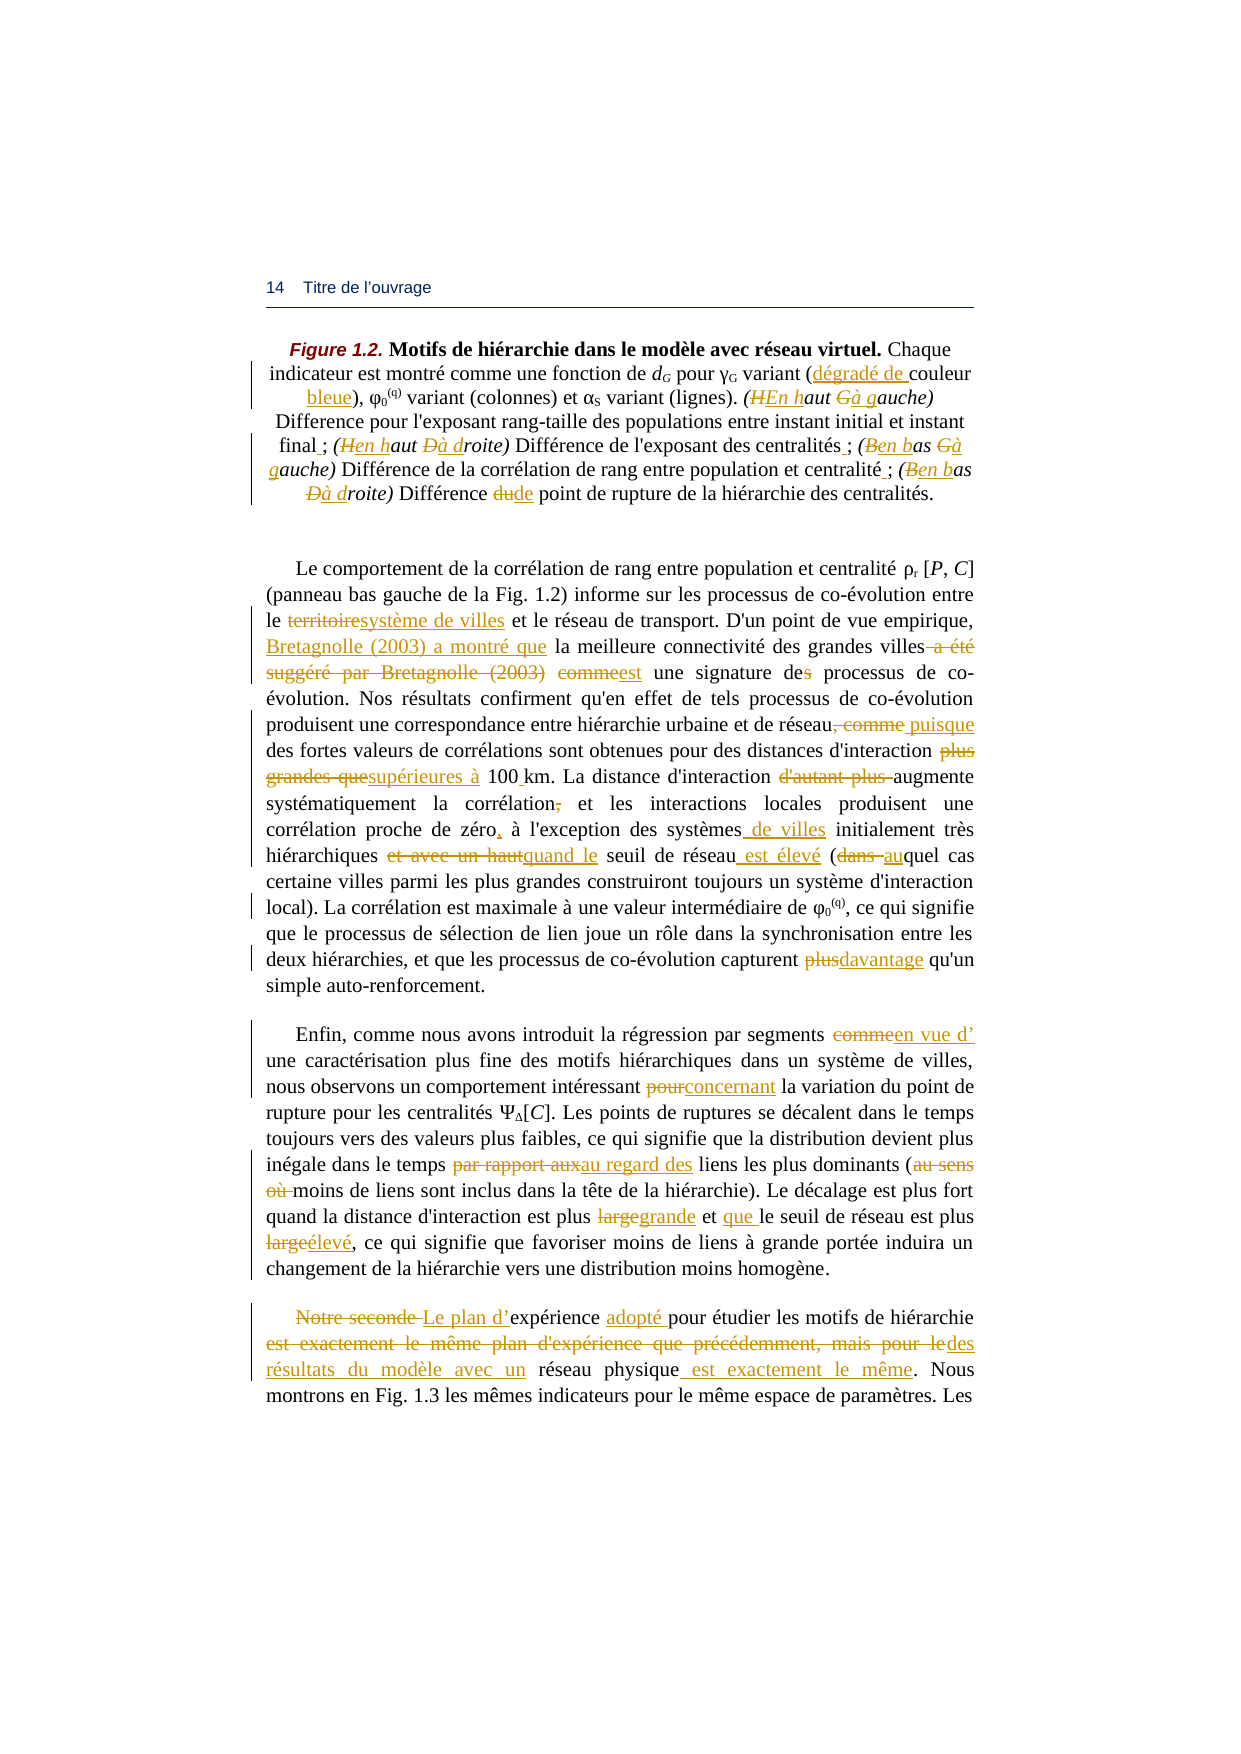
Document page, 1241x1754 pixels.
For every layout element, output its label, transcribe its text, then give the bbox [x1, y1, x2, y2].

text Figure 1.2. Motifs de hiérarchie dans le modèle avec réseau virtuel. Chaque indicateur est montré comme une fonction de dG pour γG variant (dégradé de couleur bleue), φ0(q) variant (colonnes) et αS variant (lignes). (En haut à gauche) Difference pour l'exposant rang-taille des populations entre instant initial et instant final ; (en haut à droite) Différence de l'exposant des centralités ; (en bas à gauche) Différence de la corrélation de rang entre population et centralité ; (en bas à droite) Différence de point de rupture de la hiérarchie des centralités. [266, 337, 974, 505]
text Enfin, comme nous avons introduit la régression par segments en vue d’une caractérisation plus fine des motifs hiérarchiques dans un système de villes, nous observons un comportement intéressant concernant la variation du point de rupture pour les centralités ΨΔ[C]. Les points de ruptures se décalent dans le temps toujours vers des valeurs plus faibles, ce qui signifie que la distribution devient plus inégale dans le temps au regard des liens les plus dominants (moins de liens sont inclus dans la tête de la hiérarchie). Le décalage est plus fort quand la distance d'interaction est plus grande et que le seuil de réseau est plus élevé, ce qui signifie que favoriser moins de liens à grande portée induira un changement de la hiérarchie vers une distribution moins homogène. [266, 1020, 974, 1280]
text Le comportement de la corrélation de rang entre population et centralité ρr [P, C] (panneau bas gauche de la Fig. 1.2) informe sur les processus de co-évolution entre le système de villes et le réseau de transport. D'un point de vue empirique, Bretagnolle (2003) a montré que la meilleure connectivité des grandes villes est une signature de processus de co-évolution. Nos résultats confirment qu'en effet de tels processus de co-évolution produisent une correspondance entre hiérarchie urbaine et de réseau puisque des fortes valeurs de corrélations sont obtenues pour des distances d'interaction supérieures à 100 km. La distance d'interaction augmente systématiquement la corrélation et les interactions locales produisent une corrélation proche de zéro, à l'exception des systèmes de villes initialement très hiérarchiques quand le seuil de réseau est élevé (auquel cas certaine villes parmi les plus grandes construiront toujours un système d'interaction local). La corrélation est maximale à une valeur intermédiaire de φ0(q), ce qui signifie que le processus de sélection de lien joue un rôle dans la synchronisation entre les deux hiérarchies, et que les processus de co-évolution capturent davantage qu'un simple auto-renforcement. [266, 554, 974, 997]
text Le plan d’expérience adopté pour étudier les motifs de hiérarchie des résultats du modèle avec un réseau physique est exactement le même. Nous montrons en Fig. 1.3 les mêmes indicateurs pour le même espace de paramètres. Les divergences entre les comportements du modèle avec réseau virtuel ou réseau physique sont particulièrement intéressantes d'un point de vue thématique, puisque elles révèlent le rôle de la spatialisation et de la distribution des flux du réseau. Certains motifs de hiérarchie sont similaires mais des différences importantes peuvent être observées. Globalement, le comportement de la hiérarchie des populations, de la corrélation de rang, et du point de rupture de la centralité des hiérarchies, sont qualitativement similaires. Le minimum qui existait pour les hiérarchies des populations aux courtes distances d'interaction disparaît le plus souvent (même s'il demeure partiellement visible pour γG = 1.5, φ0(q) = 0.9$ et αS = 1). La spatialisation du réseau supprime donc une certaine complexité des résultats de simulation. Les corrélations de rang (panneau bas gauche de la Fig. 1.3), i.e. la correspondance entre hiérarchie des populations et des centralités, est toujours croissante en fonction de dG et présente un maximum pour la valeur intermédiaire φ0(q). Cependant, l'effet de la hiérarchie des interactions γG a bien plus d'impact : des interactions plus uniformes (faible γG) conduisent à une corrélation entre hiérarchie des populations et des centralités bien plus faible. Cela signifie que l'approximation d'utiliser un réseau virtuel capture fidèlement la correspondance de hiérarchie dans les réseaux physiques pour les flux avec un exposant d'échelle superlinéaire: selon le type des activités générant les flux, la structure spatiale du réseau est plus ou moins importante. [266, 1303, 974, 1407]
